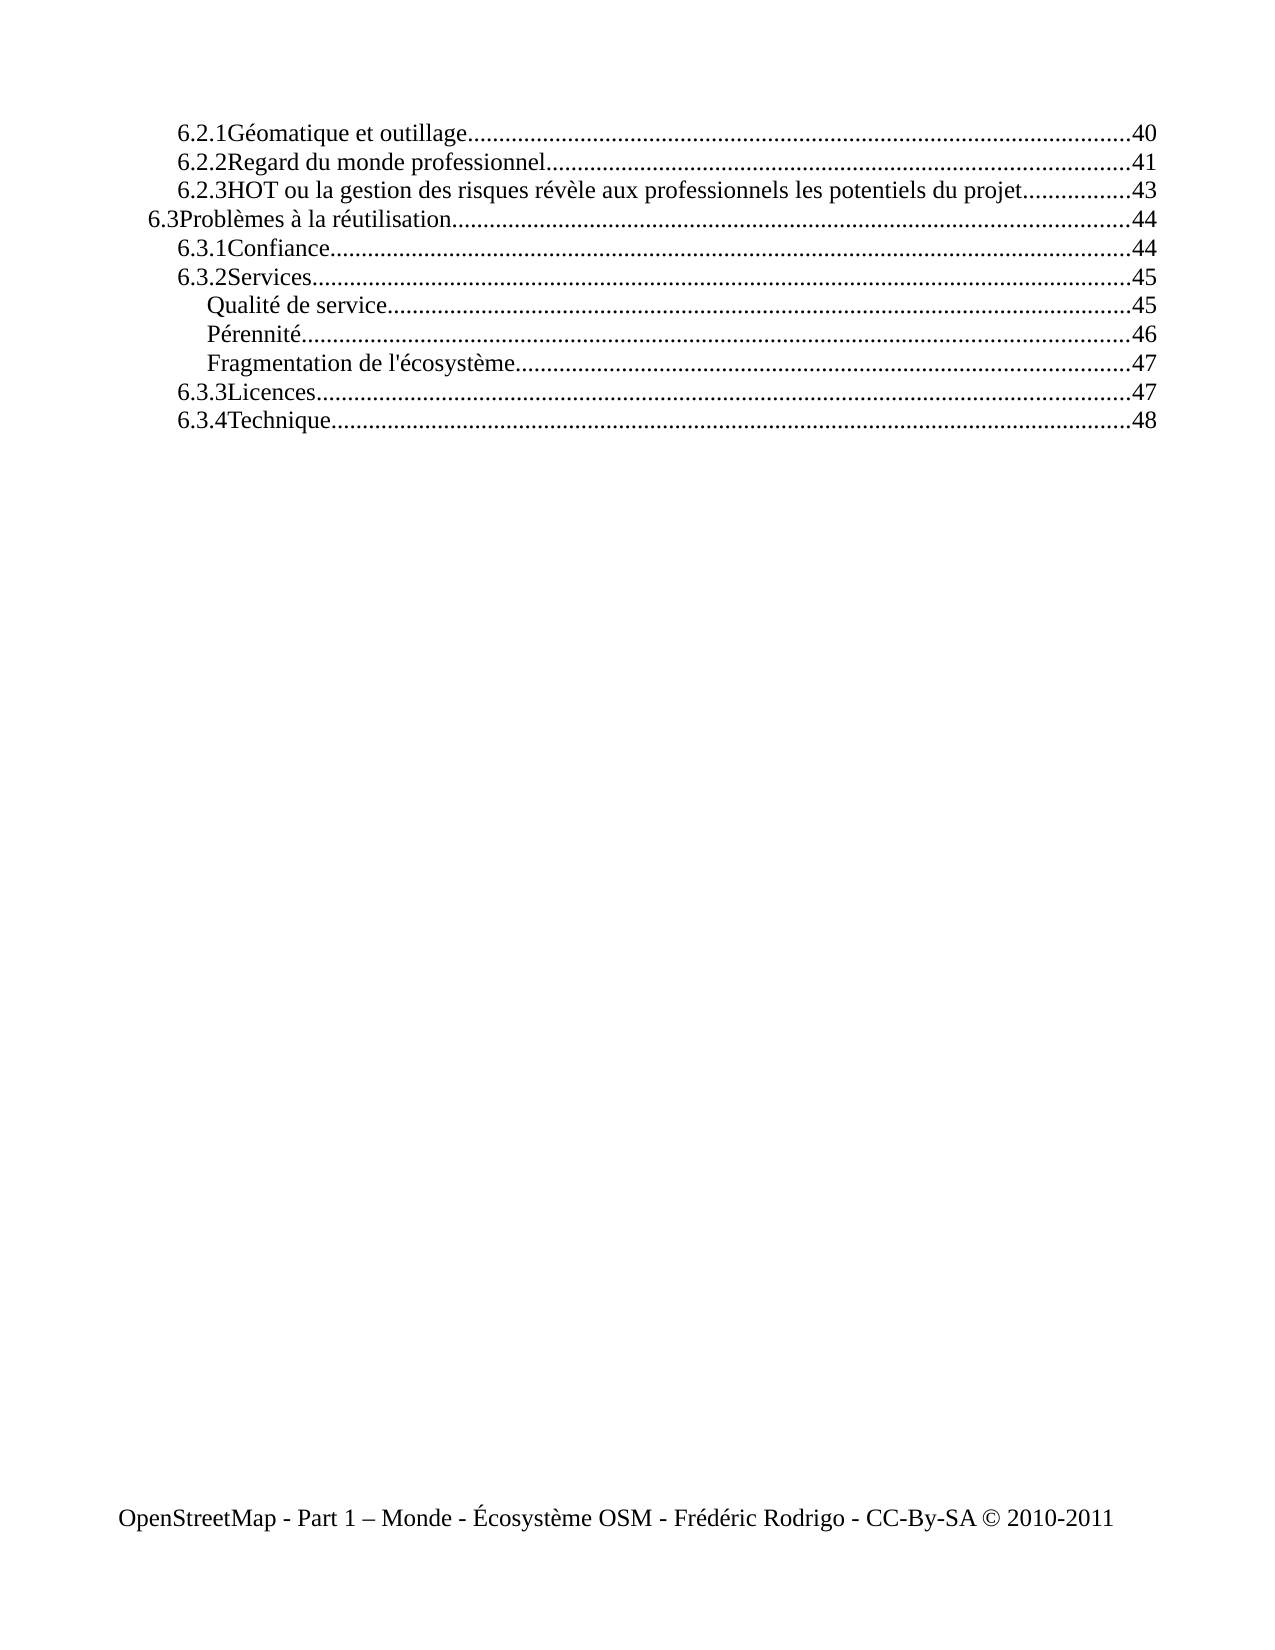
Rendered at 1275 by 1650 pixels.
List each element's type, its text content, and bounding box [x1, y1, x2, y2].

text 6.3.4Technique 48 [177, 406, 1157, 434]
text 6.3.1Confiance 44 [177, 233, 1157, 262]
text Fragmentation de l'écosystème 47 [207, 348, 1157, 377]
text 6.3.3Licences 47 [177, 377, 1157, 406]
text Qualité de service 45 [207, 291, 1157, 319]
text 6.2.3HOT ou la gestion des risques révèle aux professionnels les potentiels du projet 43 [177, 176, 1157, 204]
text 6.3Problèmes à la réutilisation 44 [148, 204, 1157, 233]
text 6.2.2Regard du monde professionnel 41 [177, 147, 1157, 176]
text 6.2.1Géomatique et outillage 40 [177, 118, 1157, 147]
text 6.3.2Services 45 [177, 262, 1157, 291]
text Pérennité 46 [207, 319, 1157, 348]
